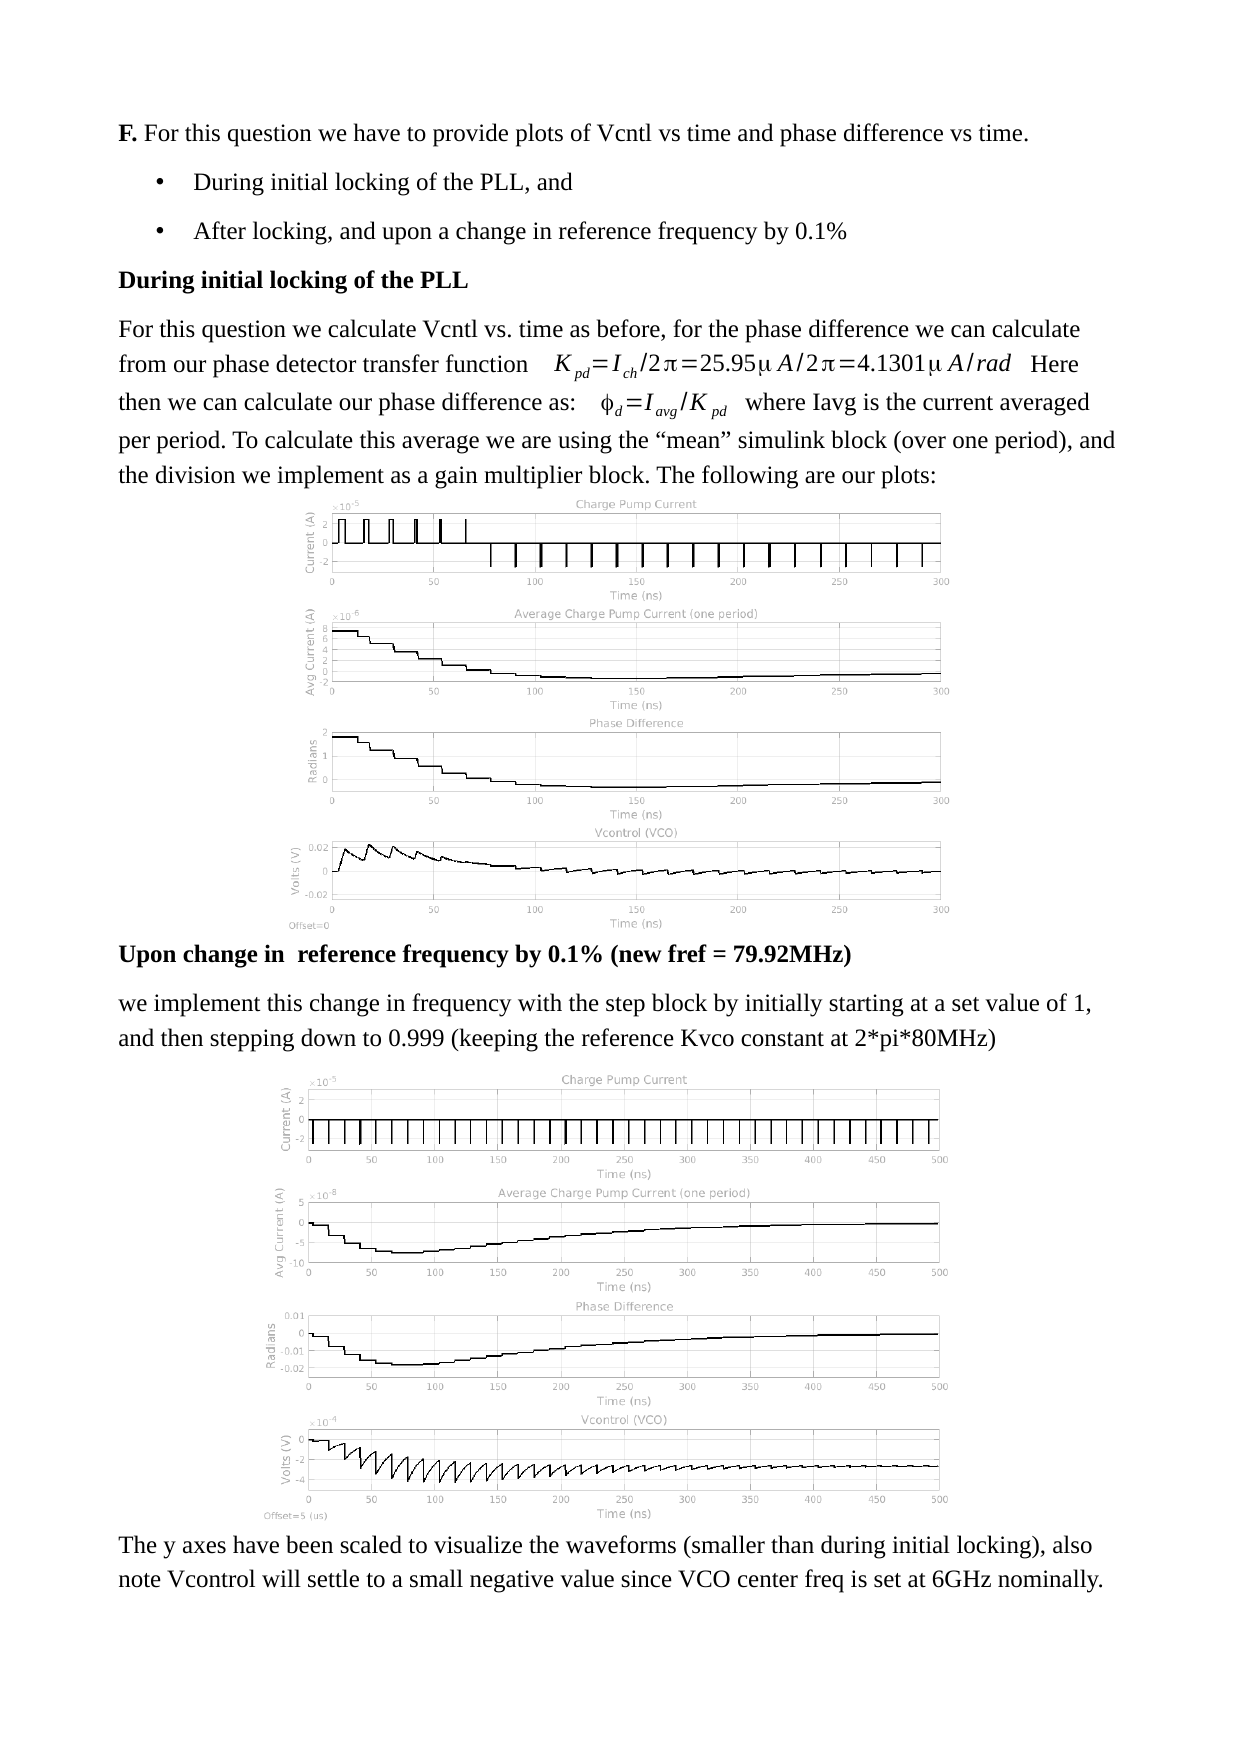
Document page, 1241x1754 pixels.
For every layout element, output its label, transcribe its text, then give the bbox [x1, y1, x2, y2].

text Upon change in reference frequency by 0.1% (new fref = 79.92MHz) [118, 509, 1122, 968]
text The y axes have been scaled to visualize the waveforms (smaller than during initial locking), also note Vcontrol will settle to a small negative value since VCO center freq is set at 6GHz nominally. [118, 1072, 1122, 1593]
text During initial locking of the PLL [118, 265, 1122, 294]
list During initial locking of the PLL, and [156, 167, 1122, 196]
text For this question we calculate Vcntl vs. time as before, for the phase difference we can calculate from our phase detector transfer function Here then we can calculate our phase difference as: where Iavg is the current averaged per period. To calculate this average we are using the “mean” simulink block (over one period), and the division we implement as a gain multiplier block. The following are our plots: [118, 314, 1122, 488]
list After locking, and upon a change in reference frequency by 0.1% [156, 216, 1122, 245]
text we implement this change in frequency with the step block by initially starting at a set value of 1, and then stepping down to 0.999 (keeping the reference Kvco constant at 2*pi*80MHz) [118, 988, 1122, 1052]
picture [262, 1071, 953, 1524]
text F. For this question we have to provide plots of Vcntl vs time and phase difference vs time. [118, 118, 1122, 147]
picture [287, 496, 953, 934]
